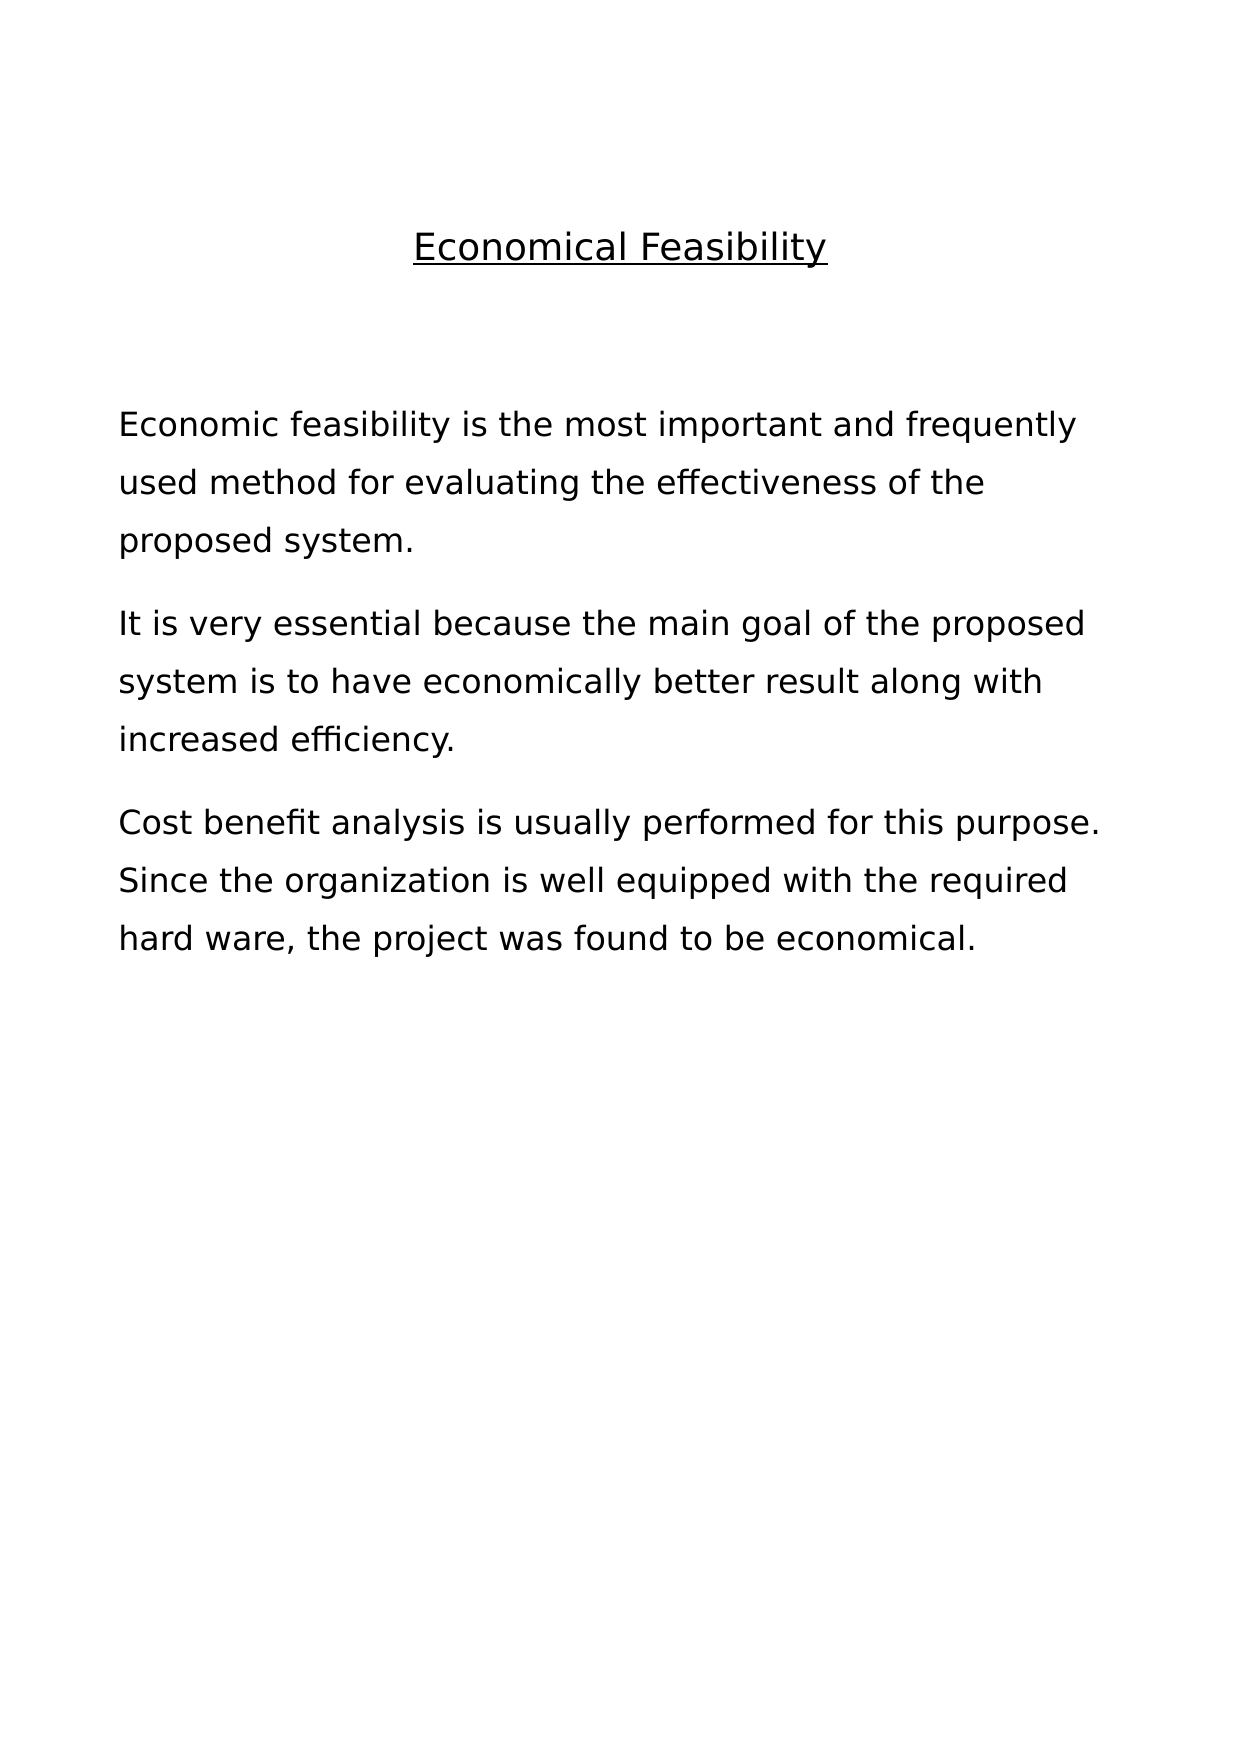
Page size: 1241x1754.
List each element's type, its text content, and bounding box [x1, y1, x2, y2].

text Cost benefit analysis is usually performed for this purpose. Since the organization is well equipped with the required hard ware, the project was found to be economical. [118, 803, 1122, 959]
text It is very essential because the main goal of the proposed system is to have economically better result along with increased efficiency. [118, 604, 1122, 759]
text Economical Feasibility [118, 225, 1122, 269]
text Economic feasibility is the most important and frequently used method for evaluating the effectiveness of the proposed system. [118, 405, 1122, 560]
